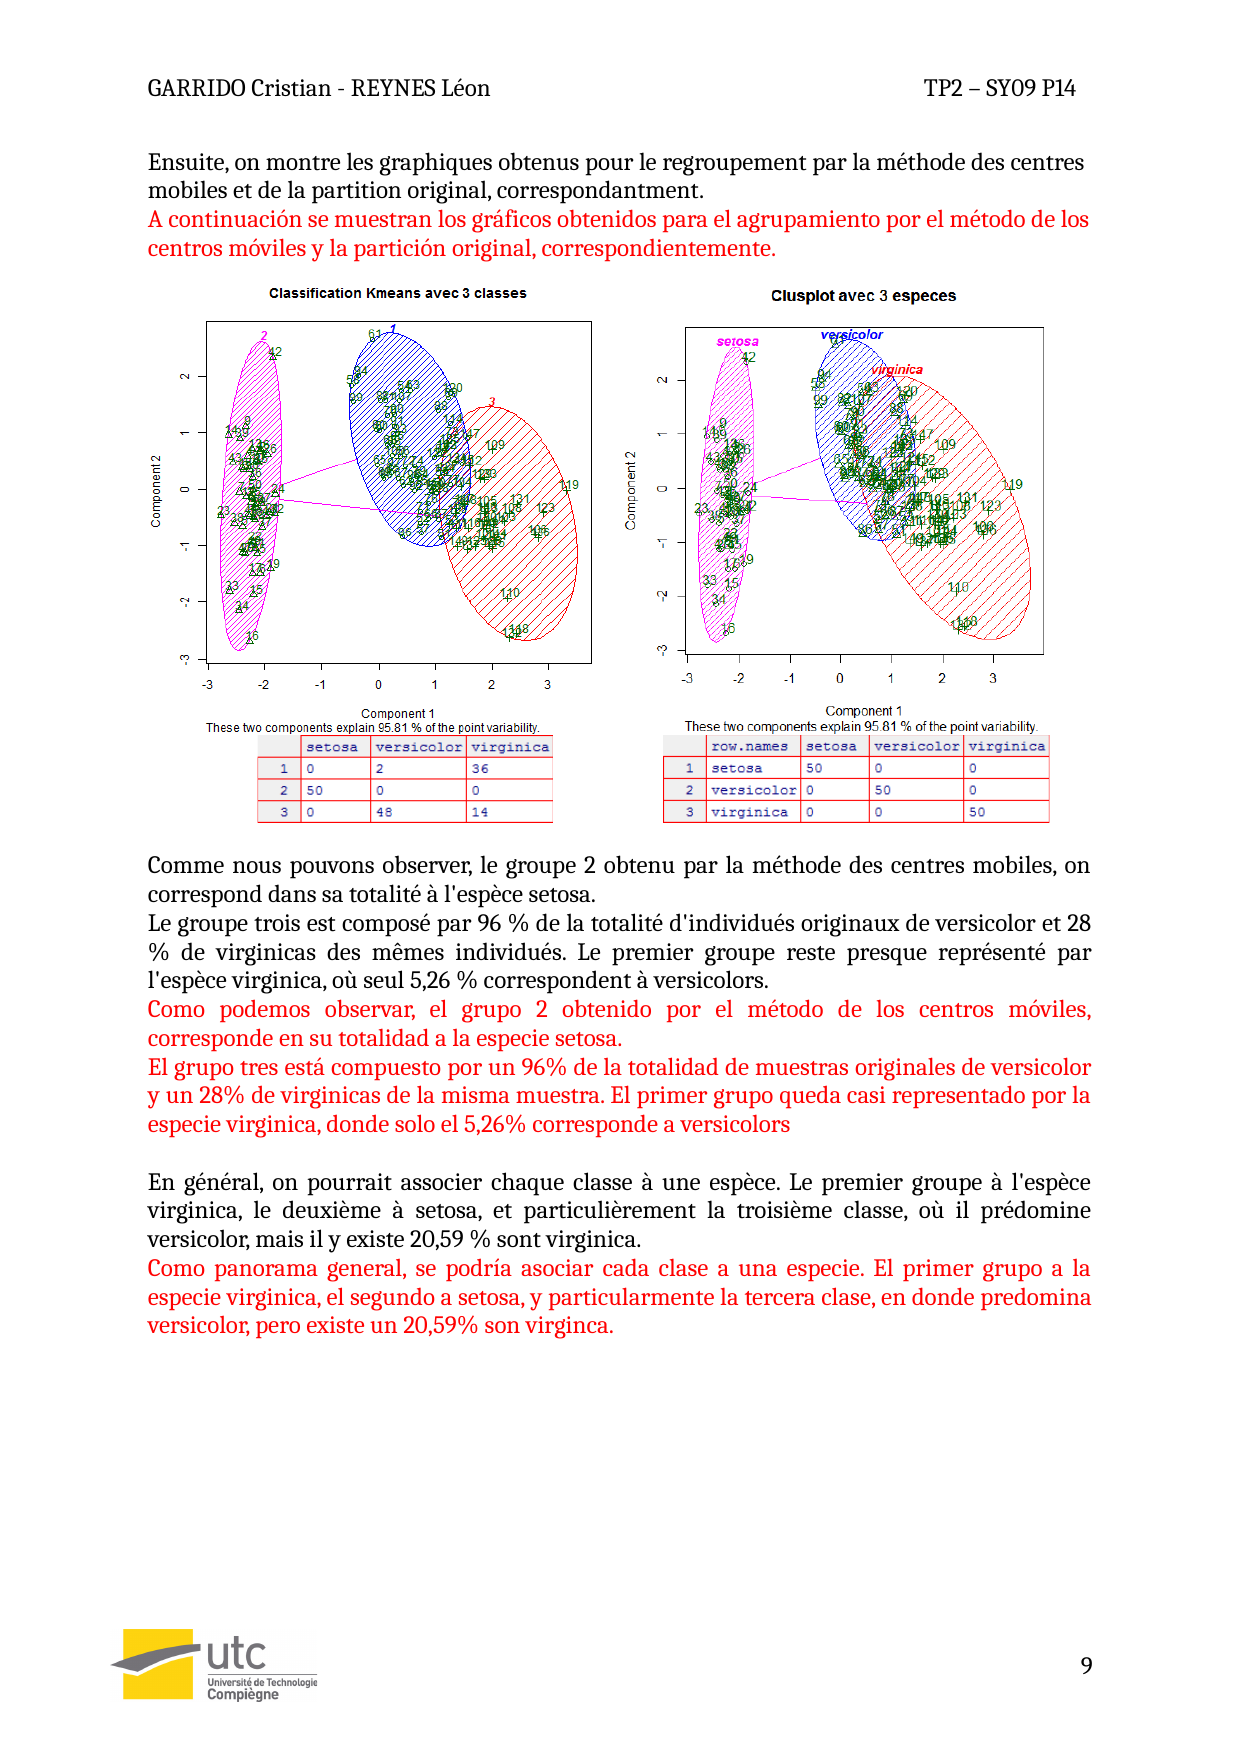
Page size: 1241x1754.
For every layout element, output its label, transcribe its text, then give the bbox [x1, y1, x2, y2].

picture [147, 262, 1077, 823]
text Ensuite, on montre les graphiques obtenus pour le regroupement par la méthode des centres mobiles et de la partition original, correspondantment. [148, 148, 1093, 205]
text A continuación se muestran los gráficos obtenidos para el agrupamiento por el método de los centros móviles y la partición original, correspondientemente. [148, 205, 1093, 263]
text El grupo tres está compuesto por un 96% de la totalidad de muestras originales de versicolor y un 28% de virginicas de la misma muestra. El primer grupo queda casi representado por la especie virginica, donde solo el 5,26% corresponde a versicolors [148, 1052, 1093, 1139]
picture [110, 1629, 318, 1702]
text Le groupe trois est composé par 96 % de la totalité d'individués originaux de versicolor et 28 % de virginicas des mêmes individués. Le premier groupe reste presque représenté par l'espèce virginica, où seul 5,26 % correspondent à versicolors. [148, 909, 1093, 995]
text En général, on pourrait associer chaque classe à une espèce. Le premier groupe à l'espèce virginica, le deuxième à setosa, et particulièrement la troisième classe, où il prédomine versicolor, mais il y existe 20,59 % sont virginica. [148, 1167, 1093, 1254]
text Como podemos observar, el grupo 2 obtenido por el método de los centros móviles, corresponde en su totalidad a la especie setosa. [148, 995, 1093, 1052]
text Comme nous pouvons observer, le groupe 2 obtenu par la méthode des centres mobiles, on correspond dans sa totalité à l'espèce setosa. [148, 851, 1093, 909]
text Como panorama general, se podría asociar cada clase a una especie. El primer grupo a la especie virginica, el segundo a setosa, y particularmente la tercera clase, en donde predomina versicolor, pero existe un 20,59% son virginca. [148, 1254, 1093, 1340]
